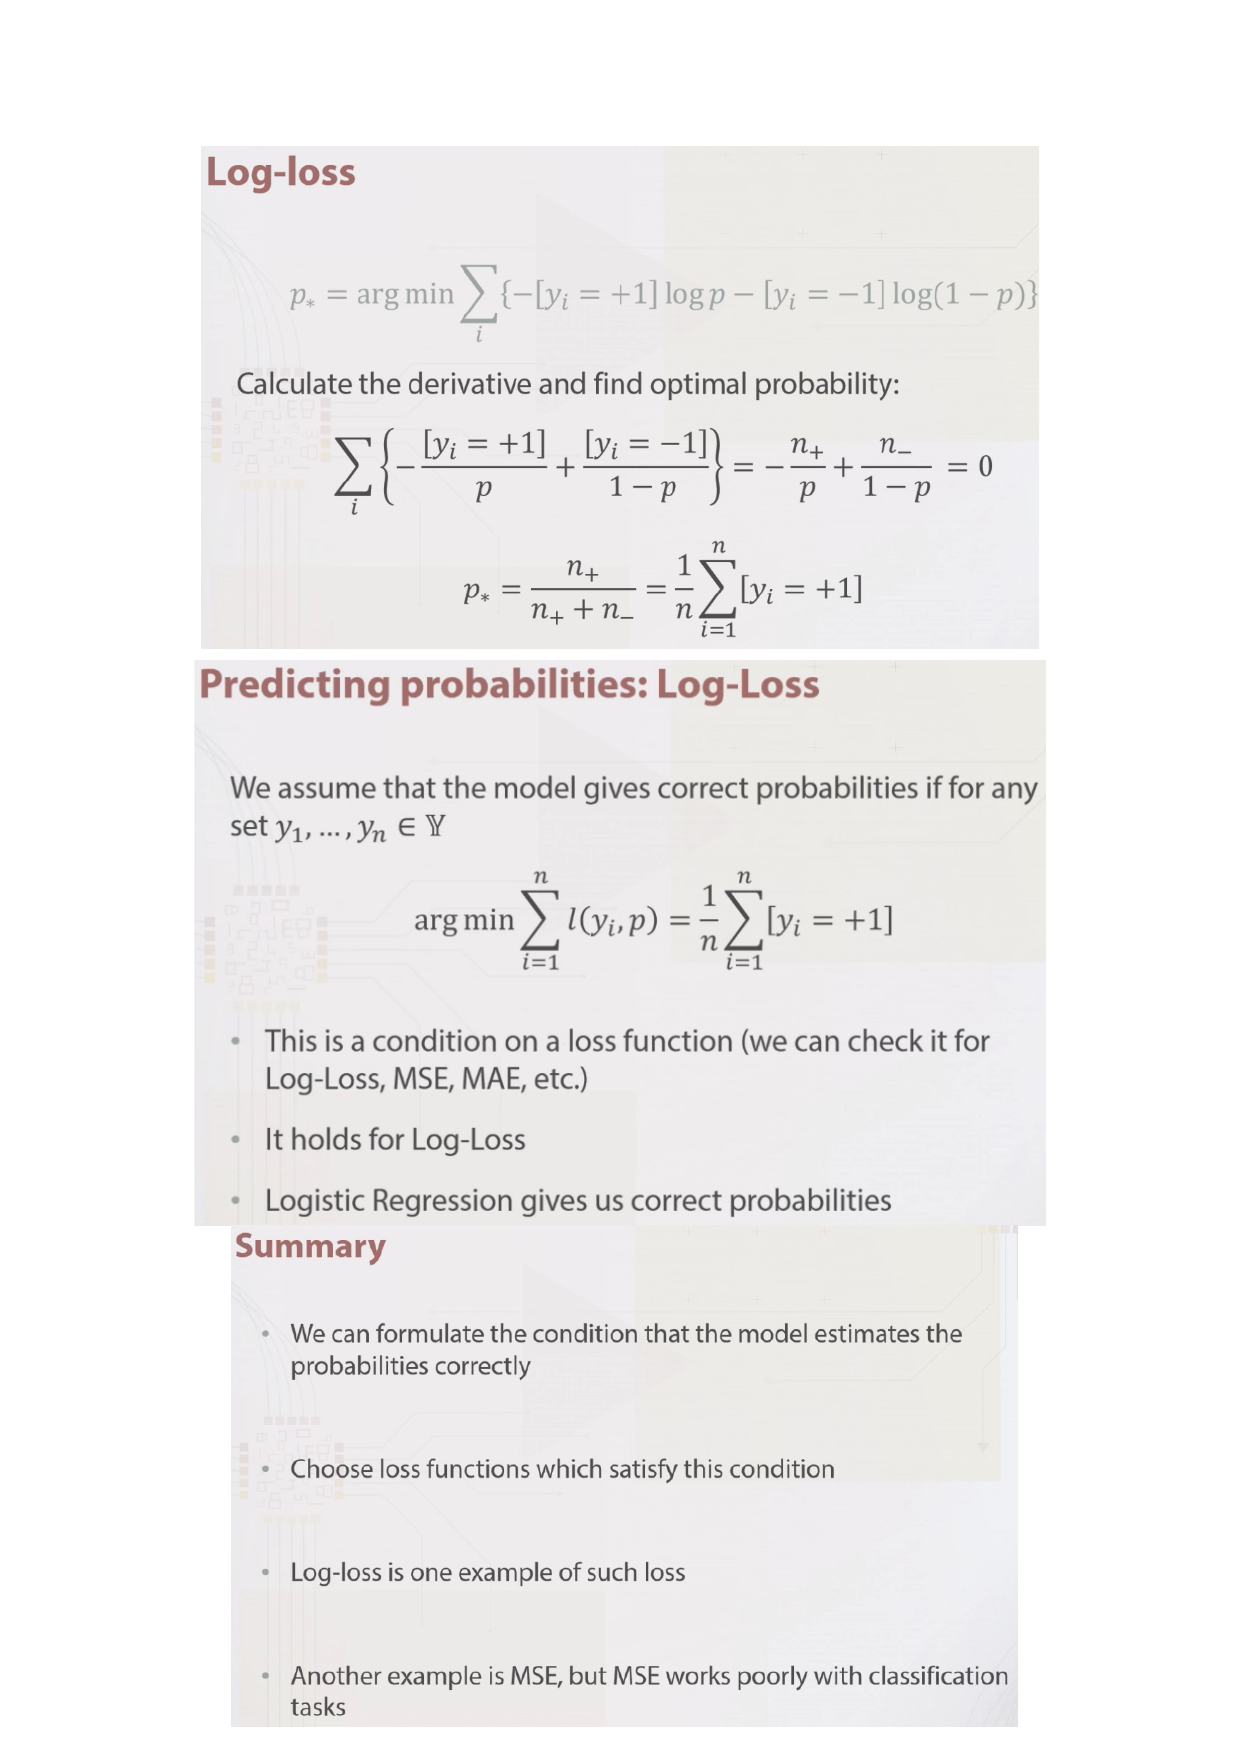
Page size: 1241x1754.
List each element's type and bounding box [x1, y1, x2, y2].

picture [201, 146, 1040, 649]
picture [194, 660, 1047, 1727]
